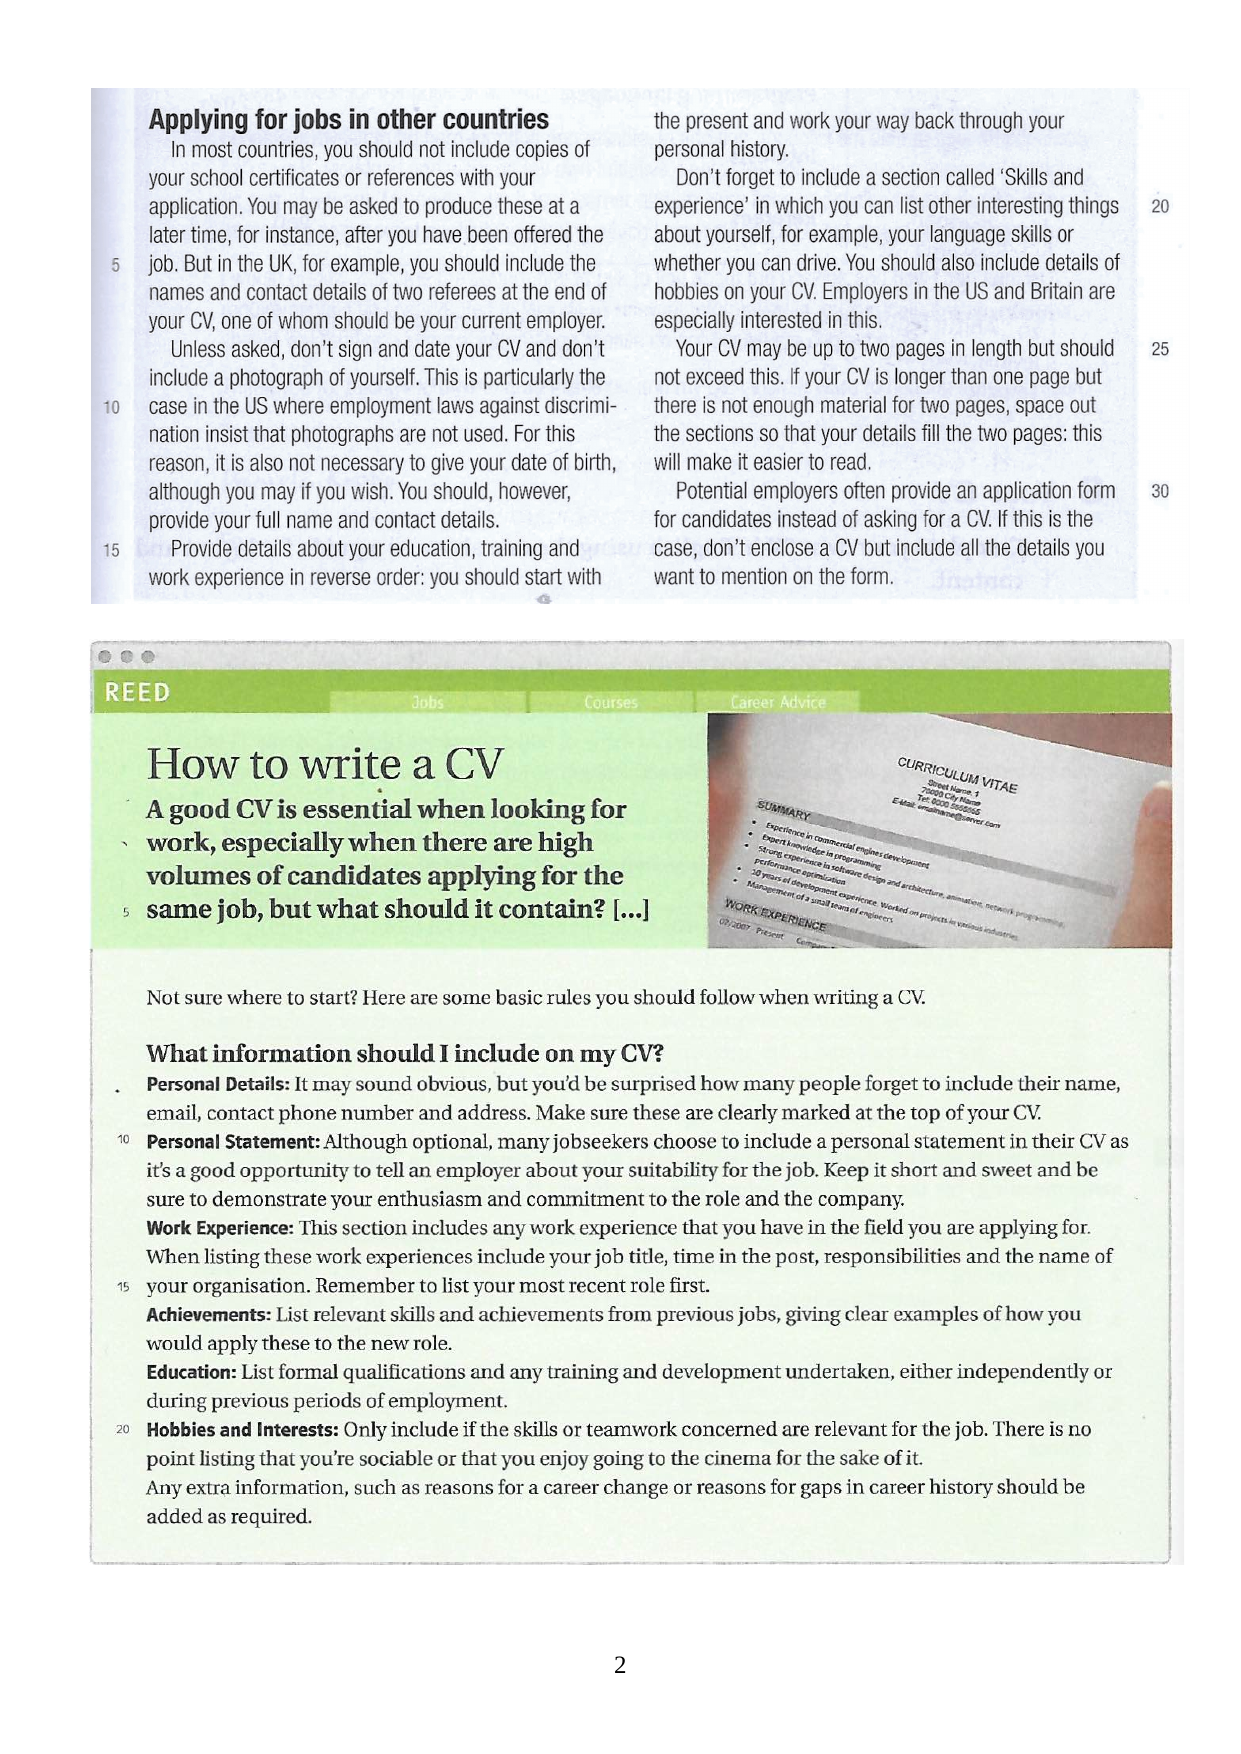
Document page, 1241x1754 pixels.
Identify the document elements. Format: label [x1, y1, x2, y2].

picture [91, 88, 1190, 604]
picture [88, 1341, 1185, 1565]
